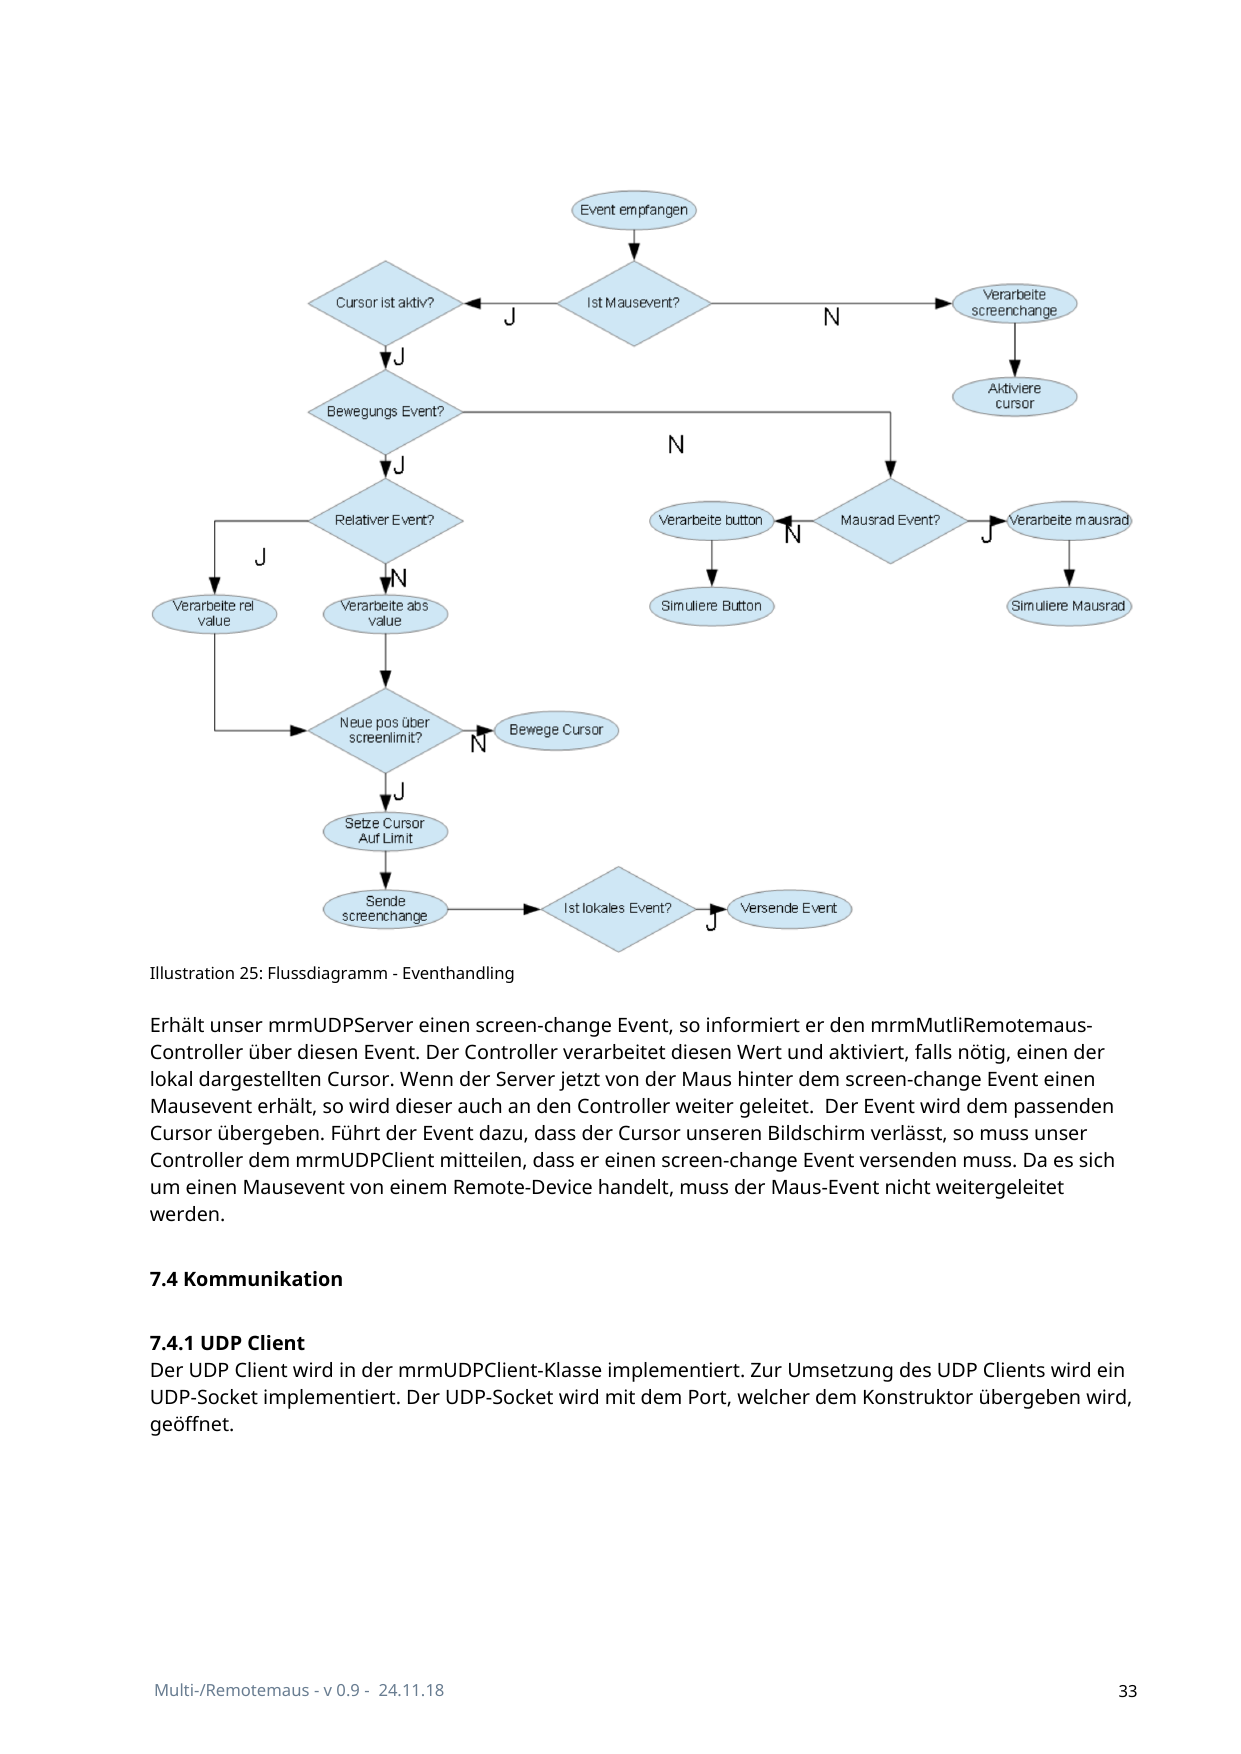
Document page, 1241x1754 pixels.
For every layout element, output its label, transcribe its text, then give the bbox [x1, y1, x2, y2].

subtitle Kommunikation [149, 1265, 1136, 1292]
picture [149, 183, 1136, 962]
text Der UDP Client wird in der mrmUDPClient-Klasse implementiert. Zur Umsetzung des UDP Clients wird ein UDP-Socket implementiert. Der UDP-Socket wird mit dem Port, welcher dem Konstruktor übergeben wird, geöffnet. [149, 1356, 1136, 1437]
text Erhält unser mrmUDPServer einen screen-change Event, so informiert er den mrmMutliRemotemaus-Controller über diesen Event. Der Controller verarbeitet diesen Wert und aktiviert, falls nötig, einen der lokal dargestellten Cursor. Wenn der Server jetzt von der Maus hinter dem screen-change Event einen Mausevent erhält, so wird dieser auch an den Controller weiter geleitet. Der Event wird dem passenden Cursor übergeben. Führt der Event dazu, dass der Cursor unseren Bildschirm verlässt, so muss unser Controller dem mrmUDPClient mitteilen, dass er einen screen-change Event versenden muss. Da es sich um einen Mausevent von einem Remote-Device handelt, muss der Maus-Event nicht weitergeleitet werden. [149, 1012, 1136, 1227]
subtitle UDP Client [149, 1329, 1136, 1356]
text Illustration 25: Flussdiagramm - Eventhandling [149, 962, 1136, 984]
